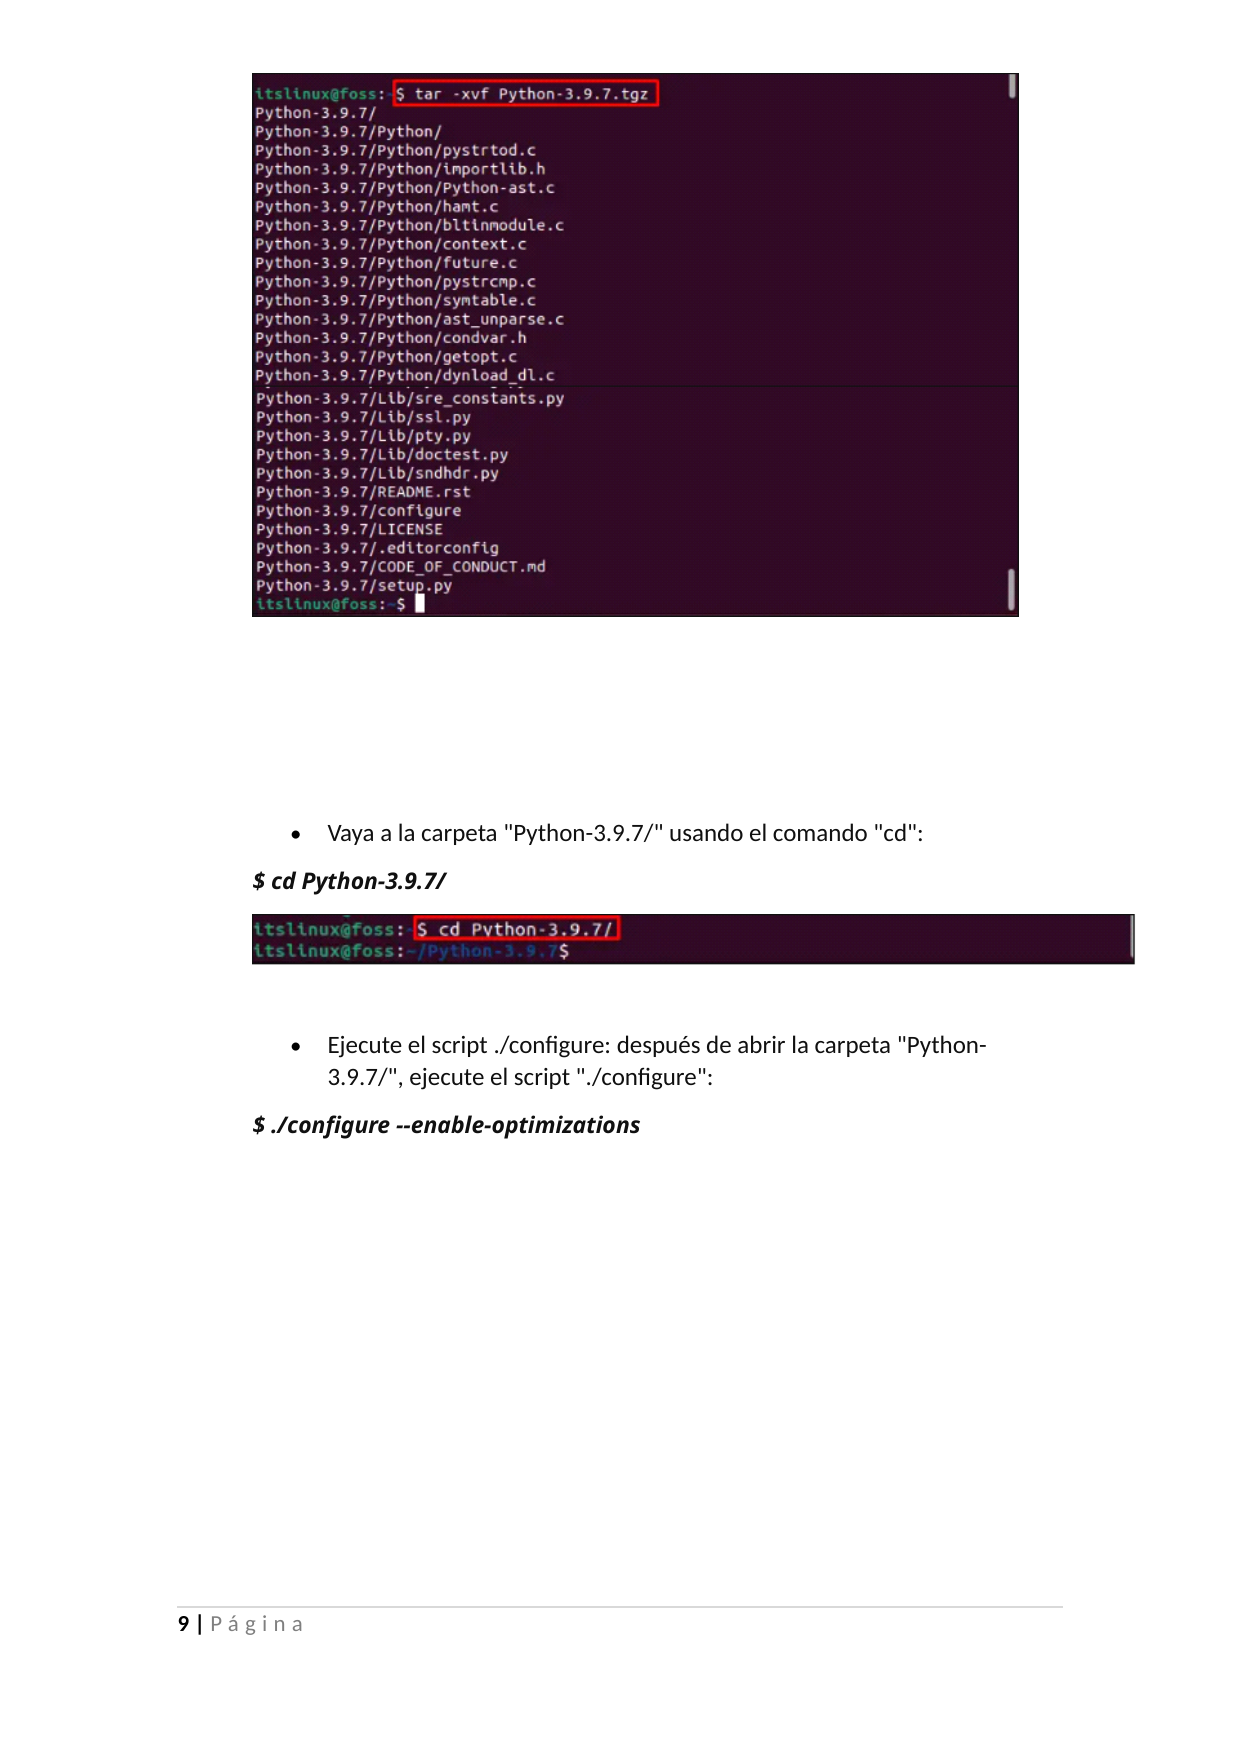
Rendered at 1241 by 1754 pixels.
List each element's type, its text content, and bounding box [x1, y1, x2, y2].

text $ cd Python-3.9.7/ [252, 865, 1063, 896]
list Ejecute el script ./configure: después de abrir la carpeta "Python-3.9.7/", ejecute el script "./configure": [290, 1029, 1063, 1091]
text $ ./configure --enable-optimizations [252, 1109, 1063, 1141]
list Vaya a la carpeta "Python-3.9.7/" usando el comando "cd": [290, 817, 1063, 847]
